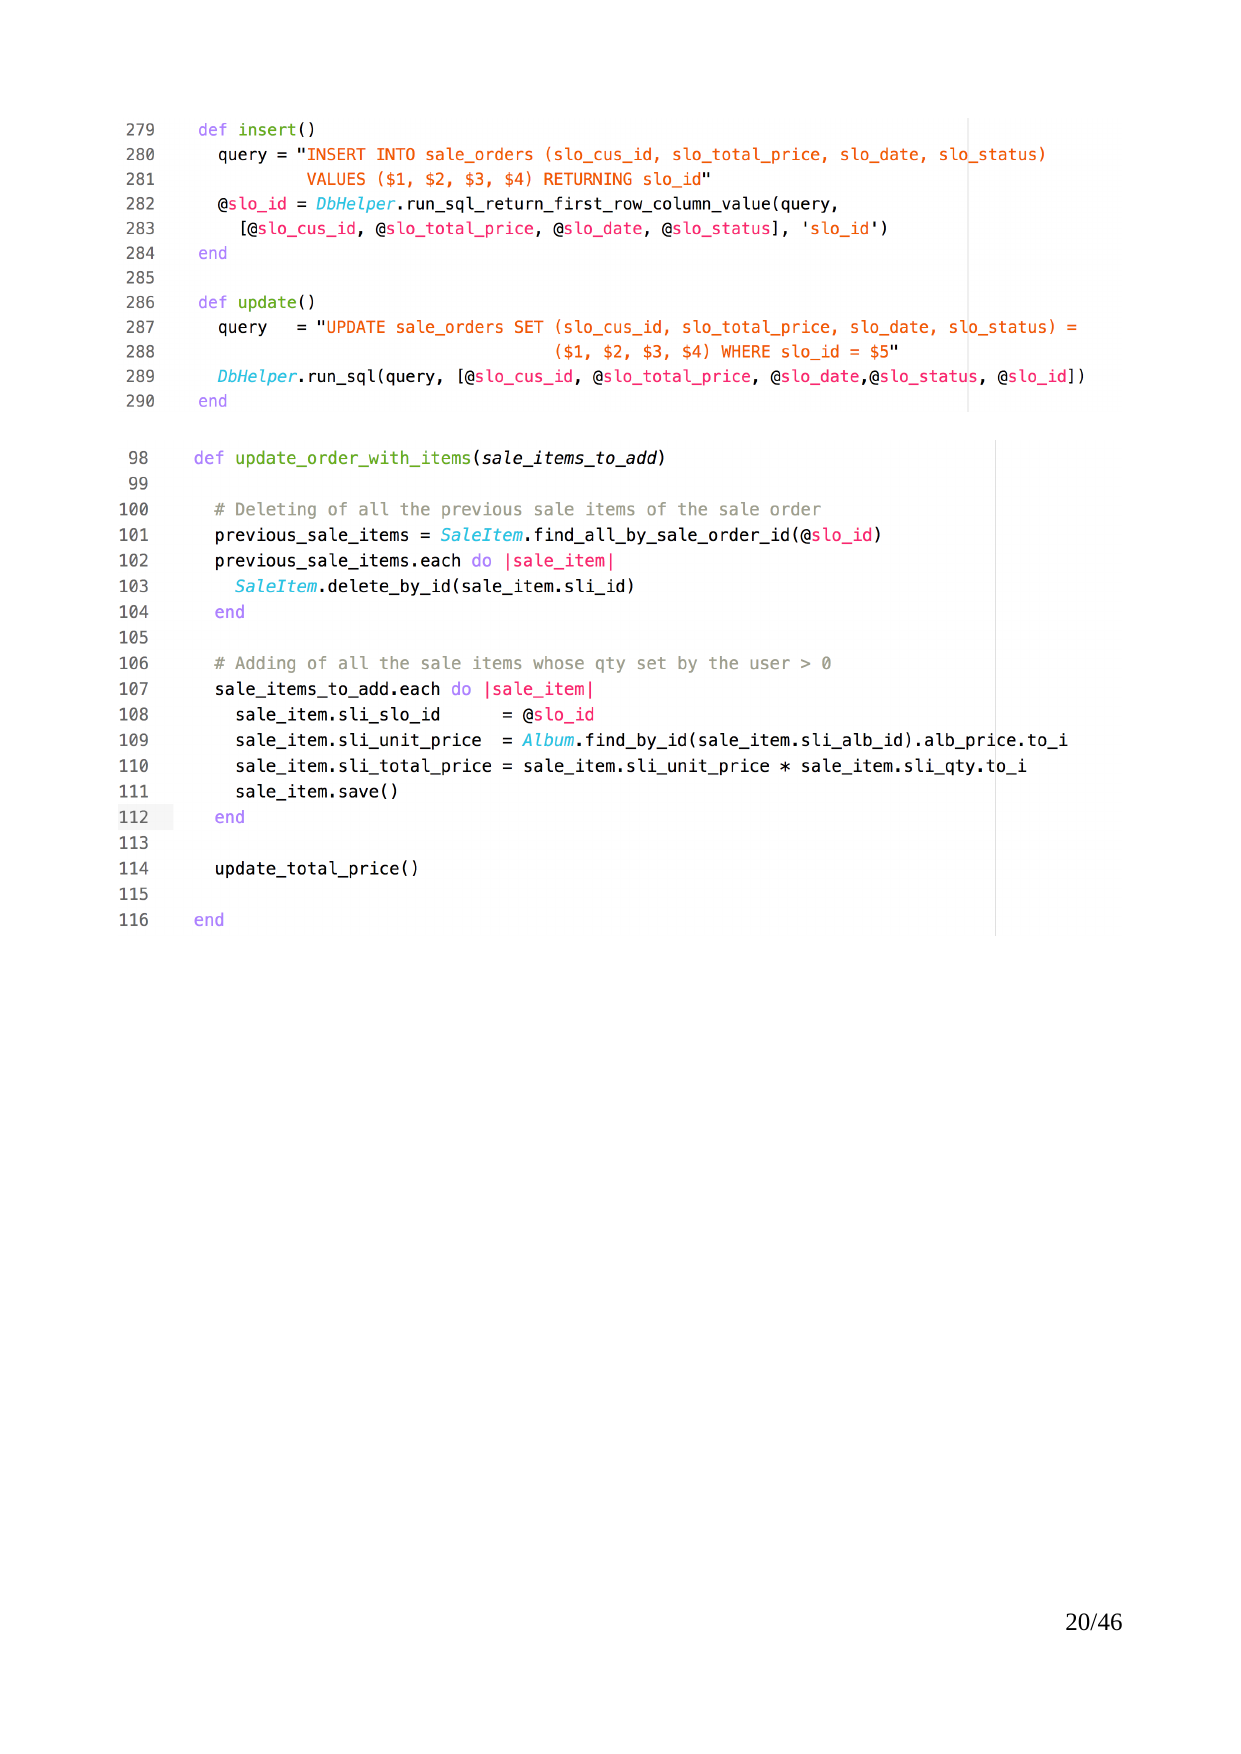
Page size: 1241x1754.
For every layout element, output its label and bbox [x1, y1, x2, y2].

picture [118, 440, 1123, 936]
picture [118, 118, 1123, 412]
